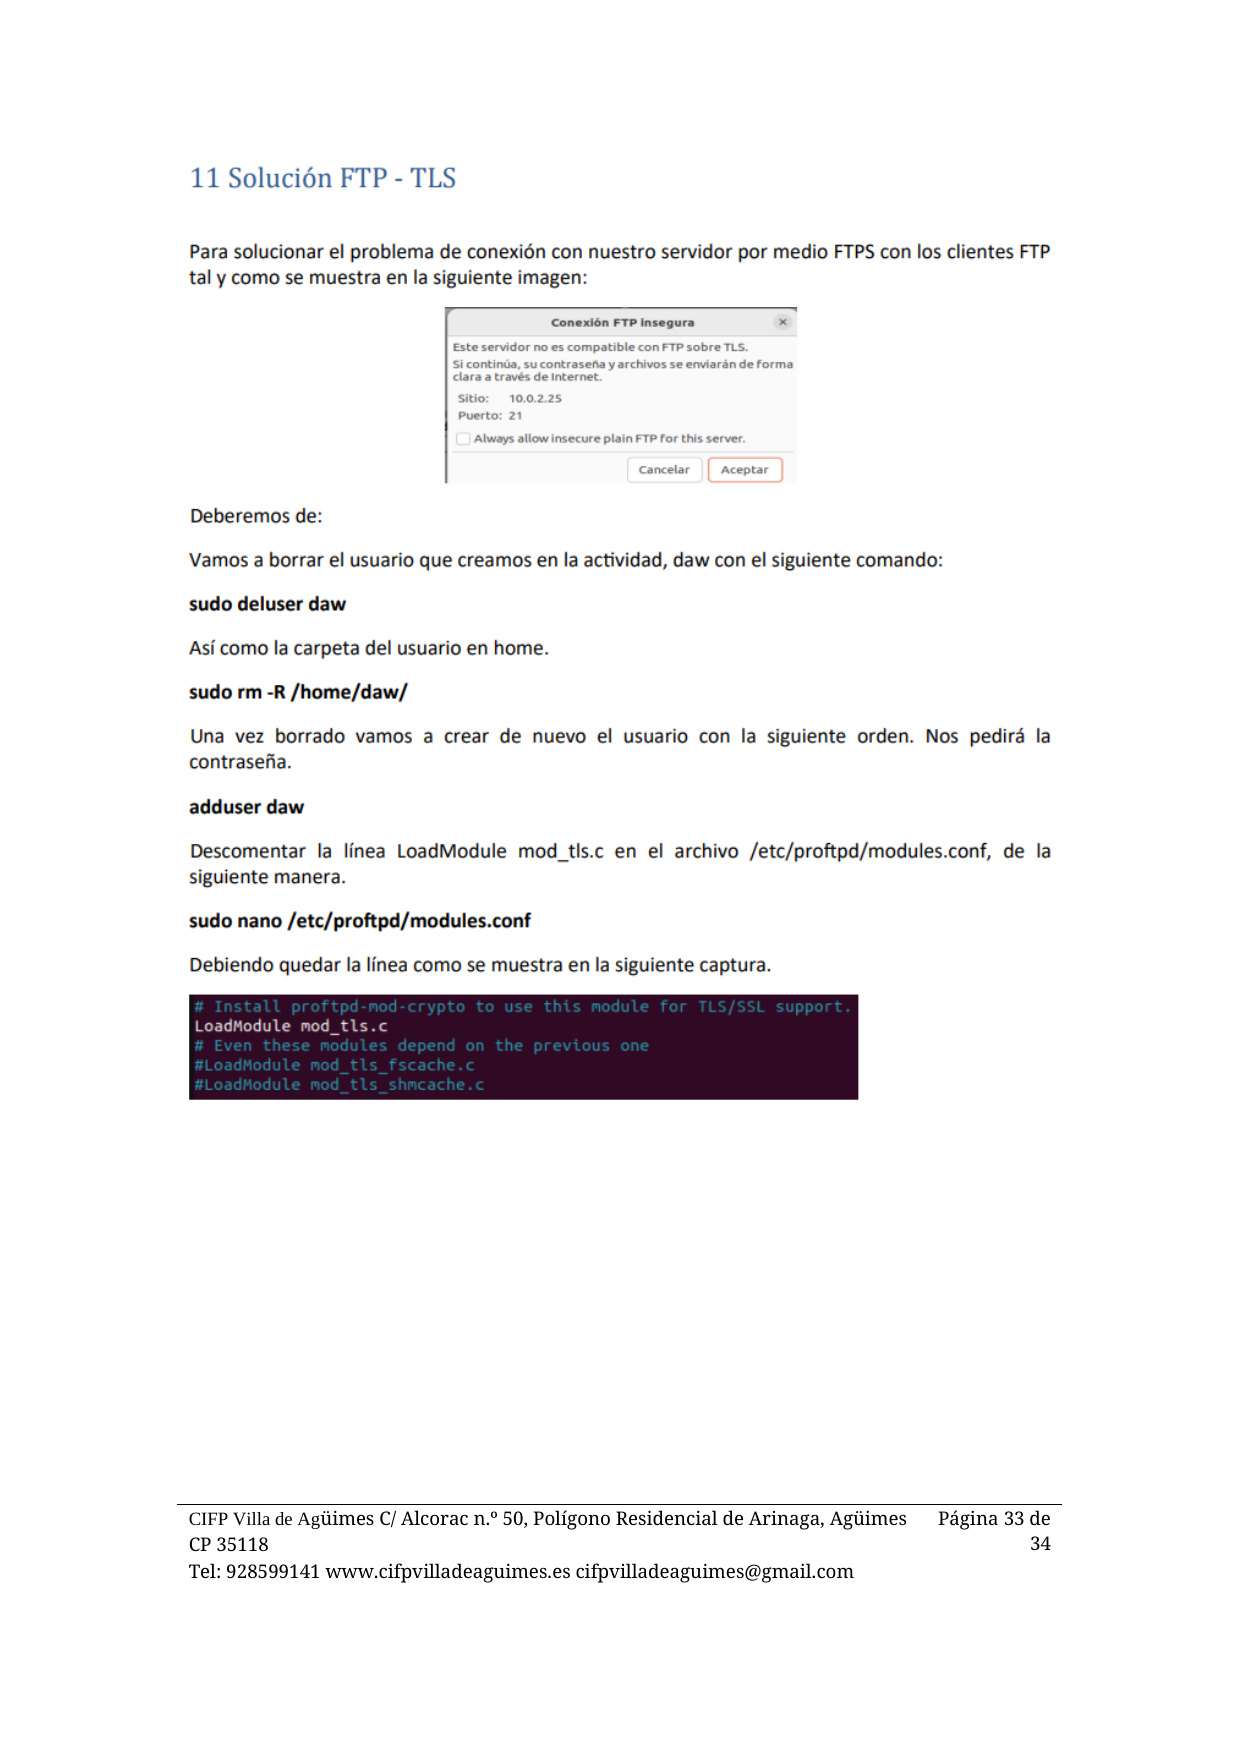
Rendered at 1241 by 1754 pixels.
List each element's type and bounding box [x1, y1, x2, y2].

picture [177, 158, 1063, 1106]
